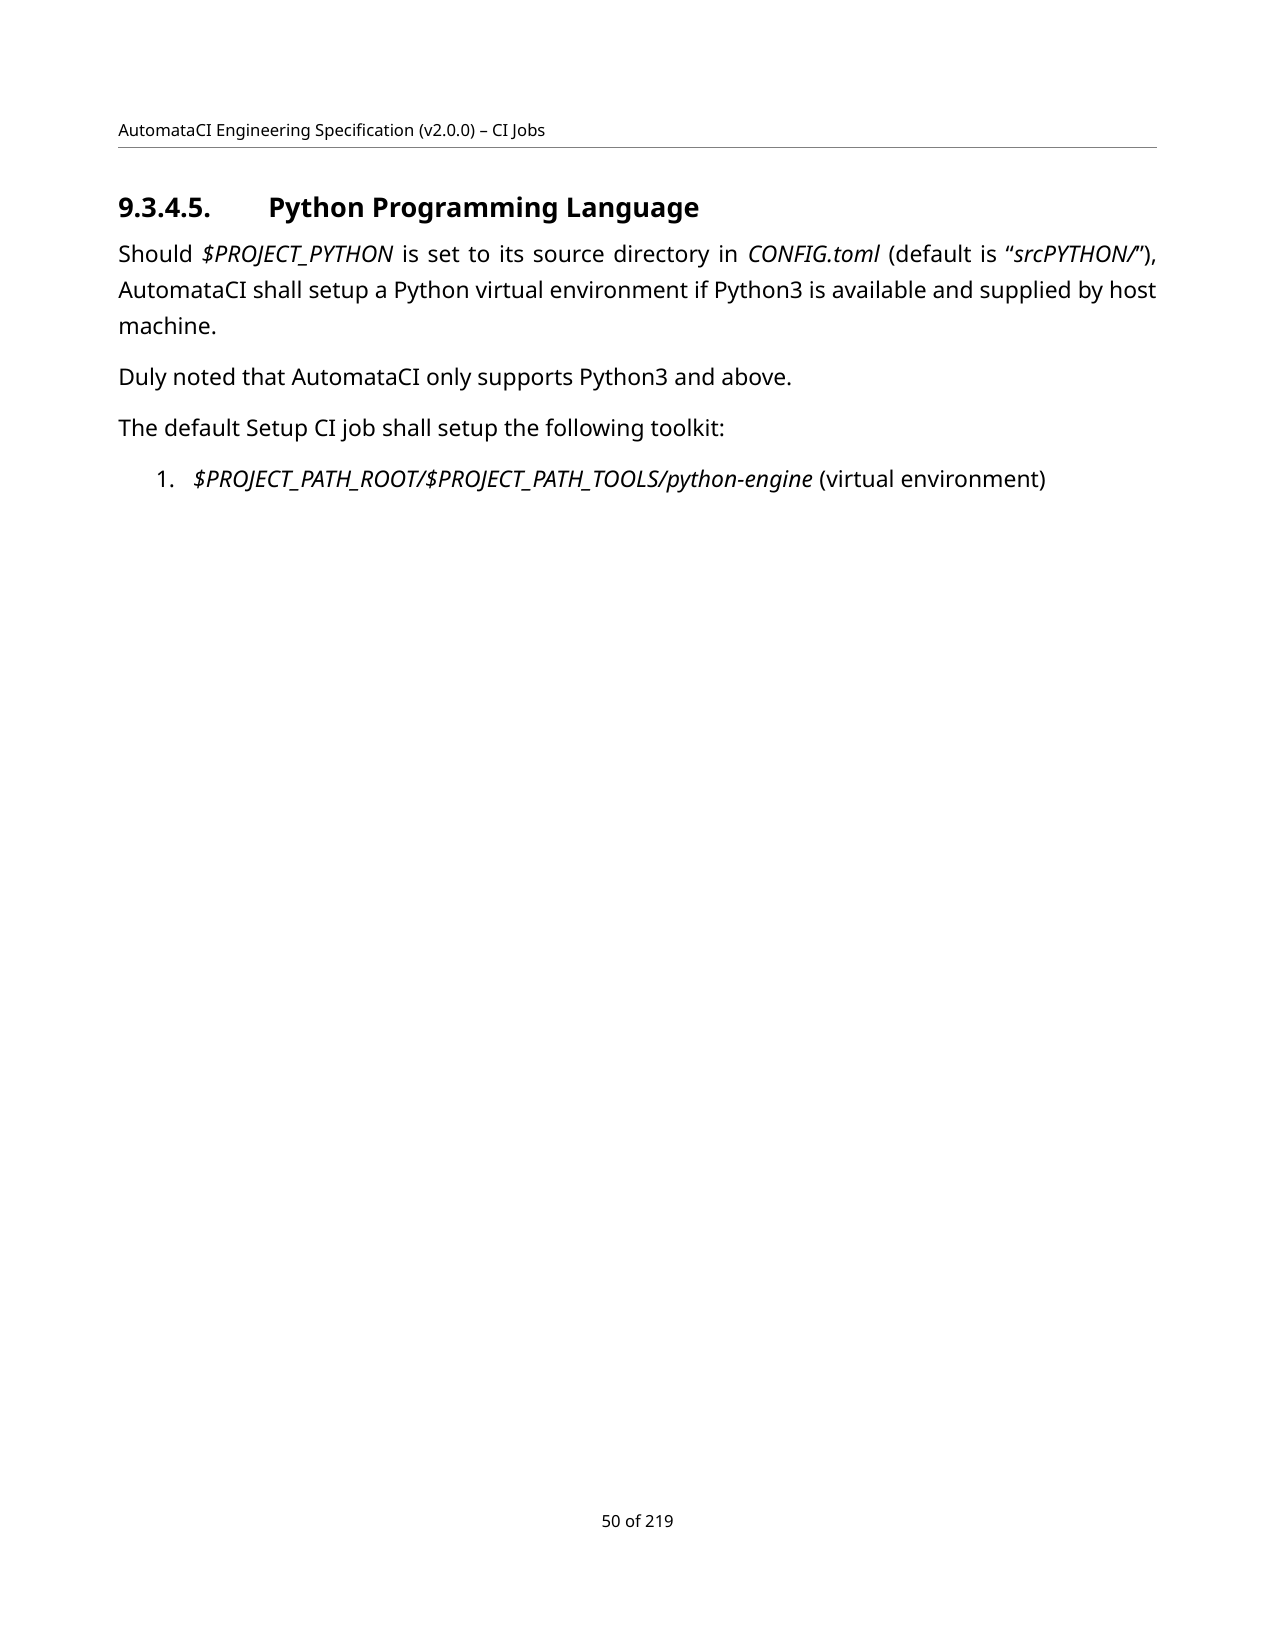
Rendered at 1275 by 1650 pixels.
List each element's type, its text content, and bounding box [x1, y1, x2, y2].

text The default Setup CI job shall setup the following toolkit: [118, 412, 1157, 443]
text Duly noted that AutomataCI only supports Python3 and above. [118, 361, 1157, 392]
text Should $PROJECT_PYTHON is set to its source directory in CONFIG.toml (default is “srcPYTHON/”), AutomataCI shall setup a Python virtual environment if Python3 is available and supplied by host machine. [118, 238, 1157, 341]
list $PROJECT_PATH_ROOT/$PROJECT_PATH_TOOLS/python-engine (virtual environment) [156, 463, 1157, 494]
subtitle Python Programming Language [118, 189, 1157, 226]
